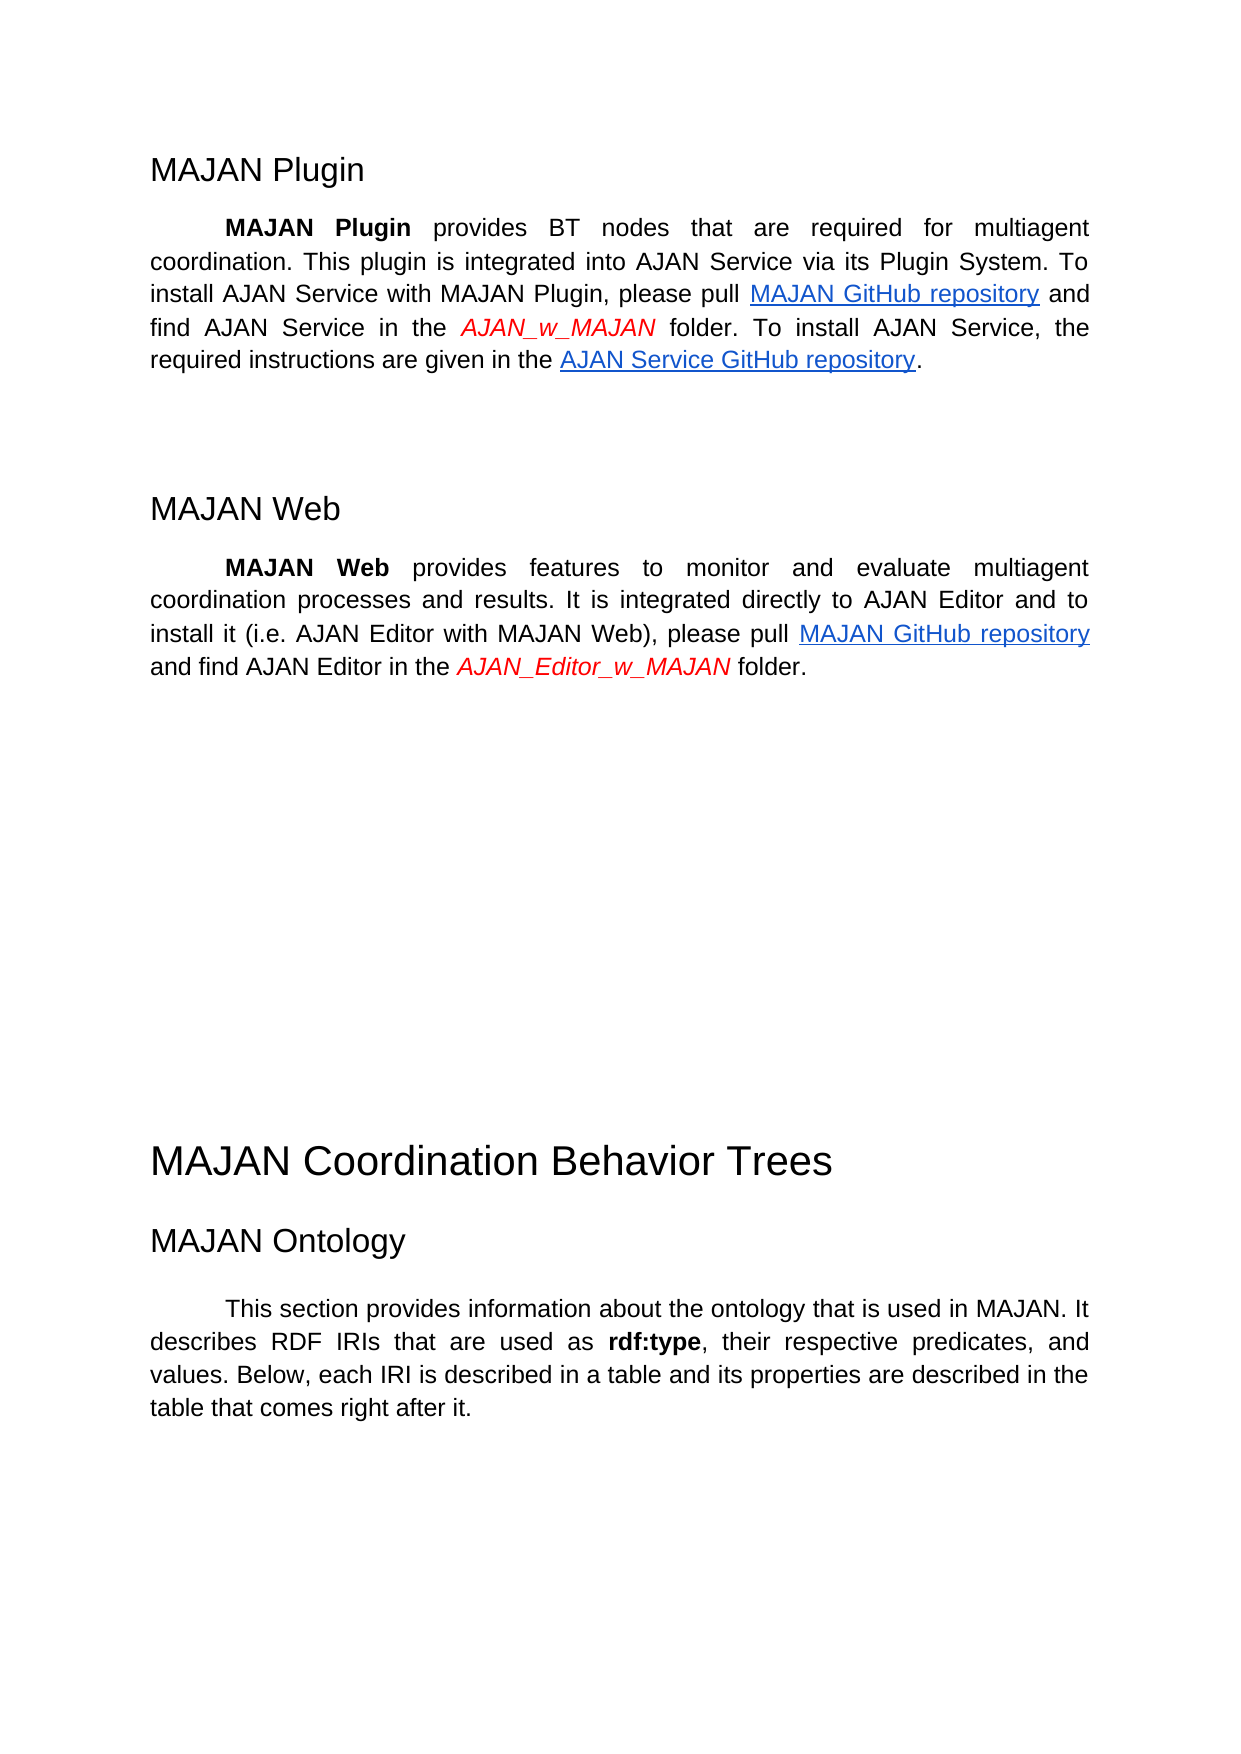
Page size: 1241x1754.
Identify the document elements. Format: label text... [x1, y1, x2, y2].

text This section provides information about the ontology that is used in MAJAN. It describes RDF IRIs that are used as rdf:type, their respective predicates, and values. Below, each IRI is described in a table and its properties are described in the table that comes right after it. [150, 1294, 1090, 1422]
subtitle MAJAN Ontology [150, 1221, 1090, 1259]
subtitle MAJAN Web [150, 489, 1090, 527]
text MAJAN Web provides features to monitor and evaluate multiagent coordination processes and results. It is integrated directly to AJAN Editor and to install it (i.e. AJAN Editor with MAJAN Web), please pull MAJAN GitHub repository and find AJAN Editor in the AJAN_Editor_w_MAJAN folder. [150, 552, 1090, 680]
subtitle MAJAN Plugin [150, 150, 1090, 188]
subtitle MAJAN Coordination Behavior Trees [150, 1136, 1090, 1184]
text MAJAN Plugin provides BT nodes that are required for multiagent coordination. This plugin is integrated into AJAN Service via its Plugin System. To install AJAN Service with MAJAN Plugin, please pull MAJAN GitHub repository and find AJAN Service in the AJAN_w_MAJAN folder. To install AJAN Service, the required instructions are given in the AJAN Service GitHub repository. [150, 213, 1090, 374]
